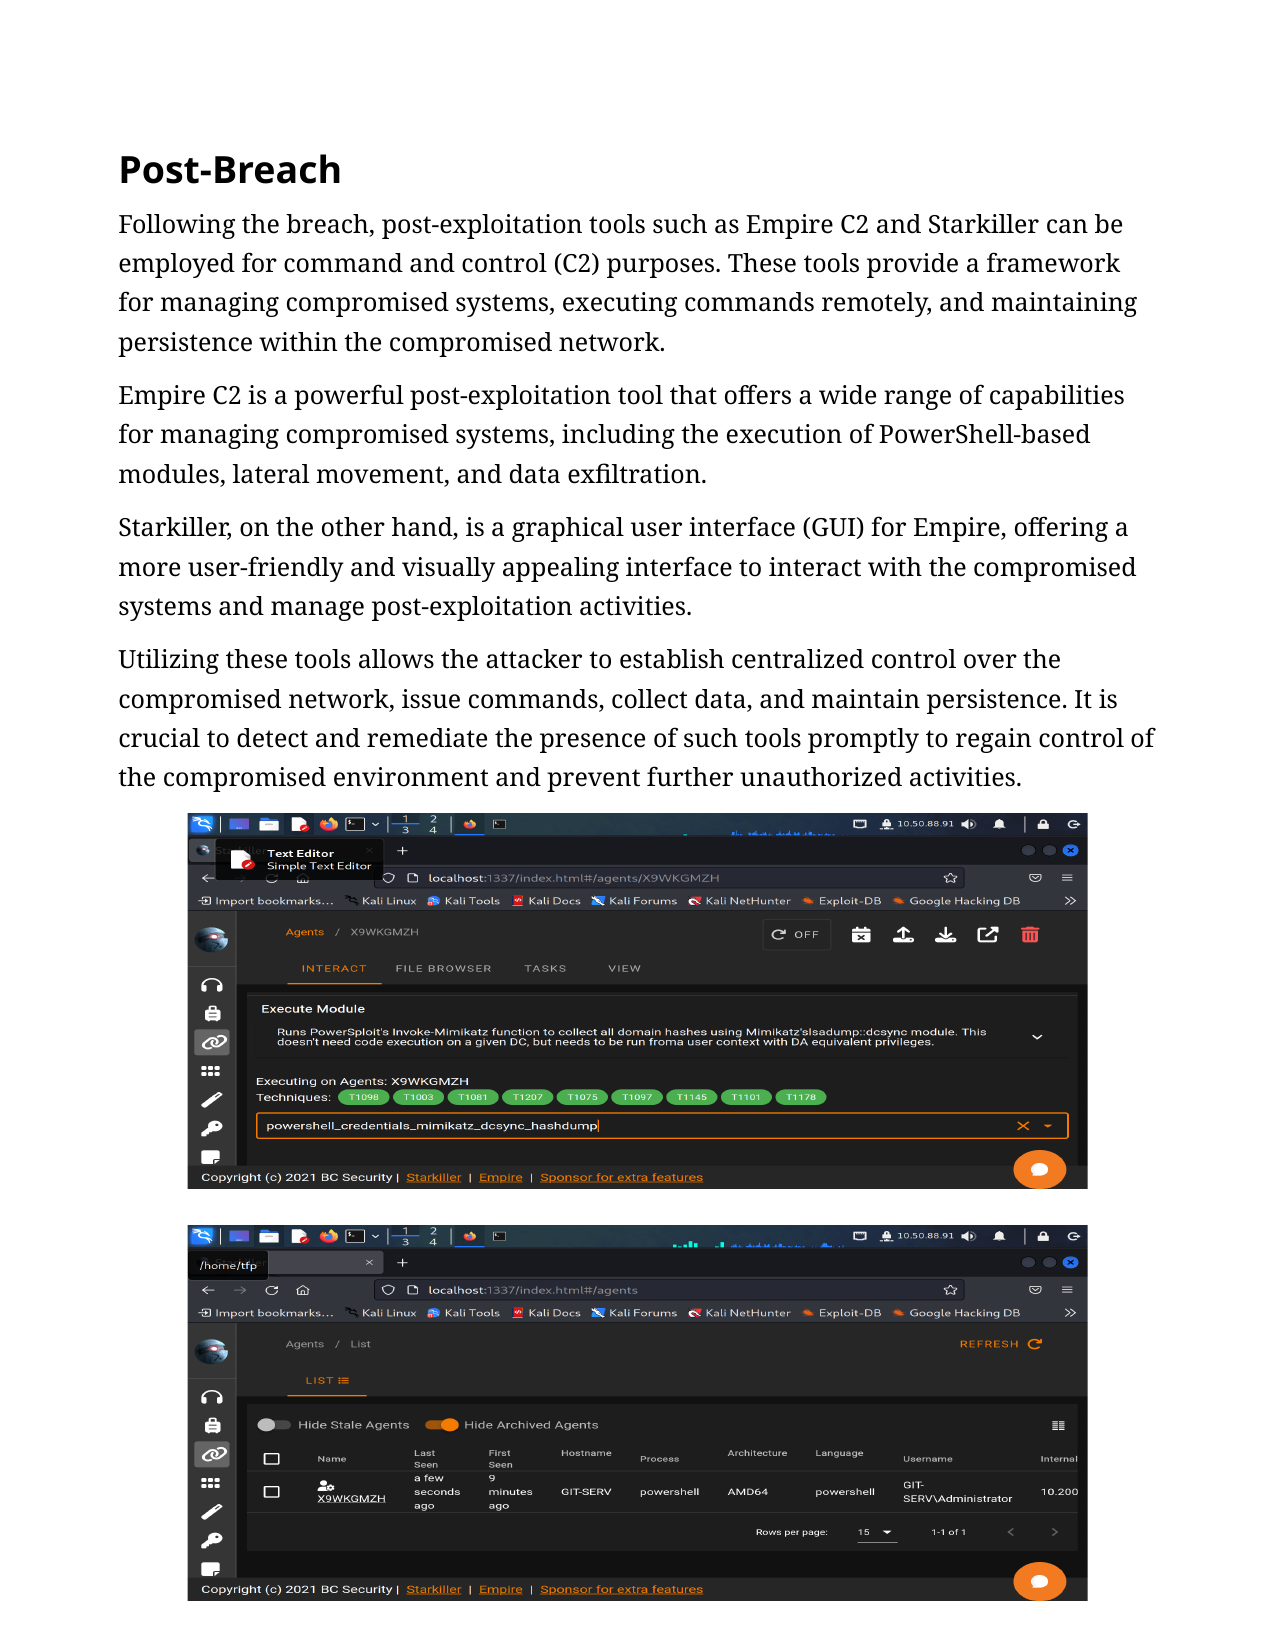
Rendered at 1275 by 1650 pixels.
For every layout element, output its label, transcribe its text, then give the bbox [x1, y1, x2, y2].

text Empire C2 is a powerful post-exploitation tool that offers a wide range of capabilities for managing compromised systems, including the execution of PowerShell-based modules, lateral movement, and data exfiltration. [118, 378, 1157, 490]
picture [187, 1225, 1088, 1601]
text Following the breach, post-exploitation tools such as Empire C2 and Starkiller can be employed for command and control (C2) purposes. These tools provide a framework for managing compromised systems, executing commands remotely, and maintaining persistence within the compromised network. [118, 207, 1157, 358]
picture [187, 813, 1088, 1189]
text Starkiller, on the other hand, is a graphical user interface (GUI) for Empire, offering a more user-friendly and visually appealing interface to interact with the compromised systems and manage post-exploitation activities. [118, 510, 1157, 622]
subtitle Post-Breach [118, 143, 1157, 194]
text Utilizing these tools allows the attacker to establish centralized control over the compromised network, issue commands, collect data, and maintain persistence. It is crucial to detect and remediate the presence of such tools promptly to regain control of the compromised environment and prevent further unauthorized activities. [118, 642, 1157, 794]
